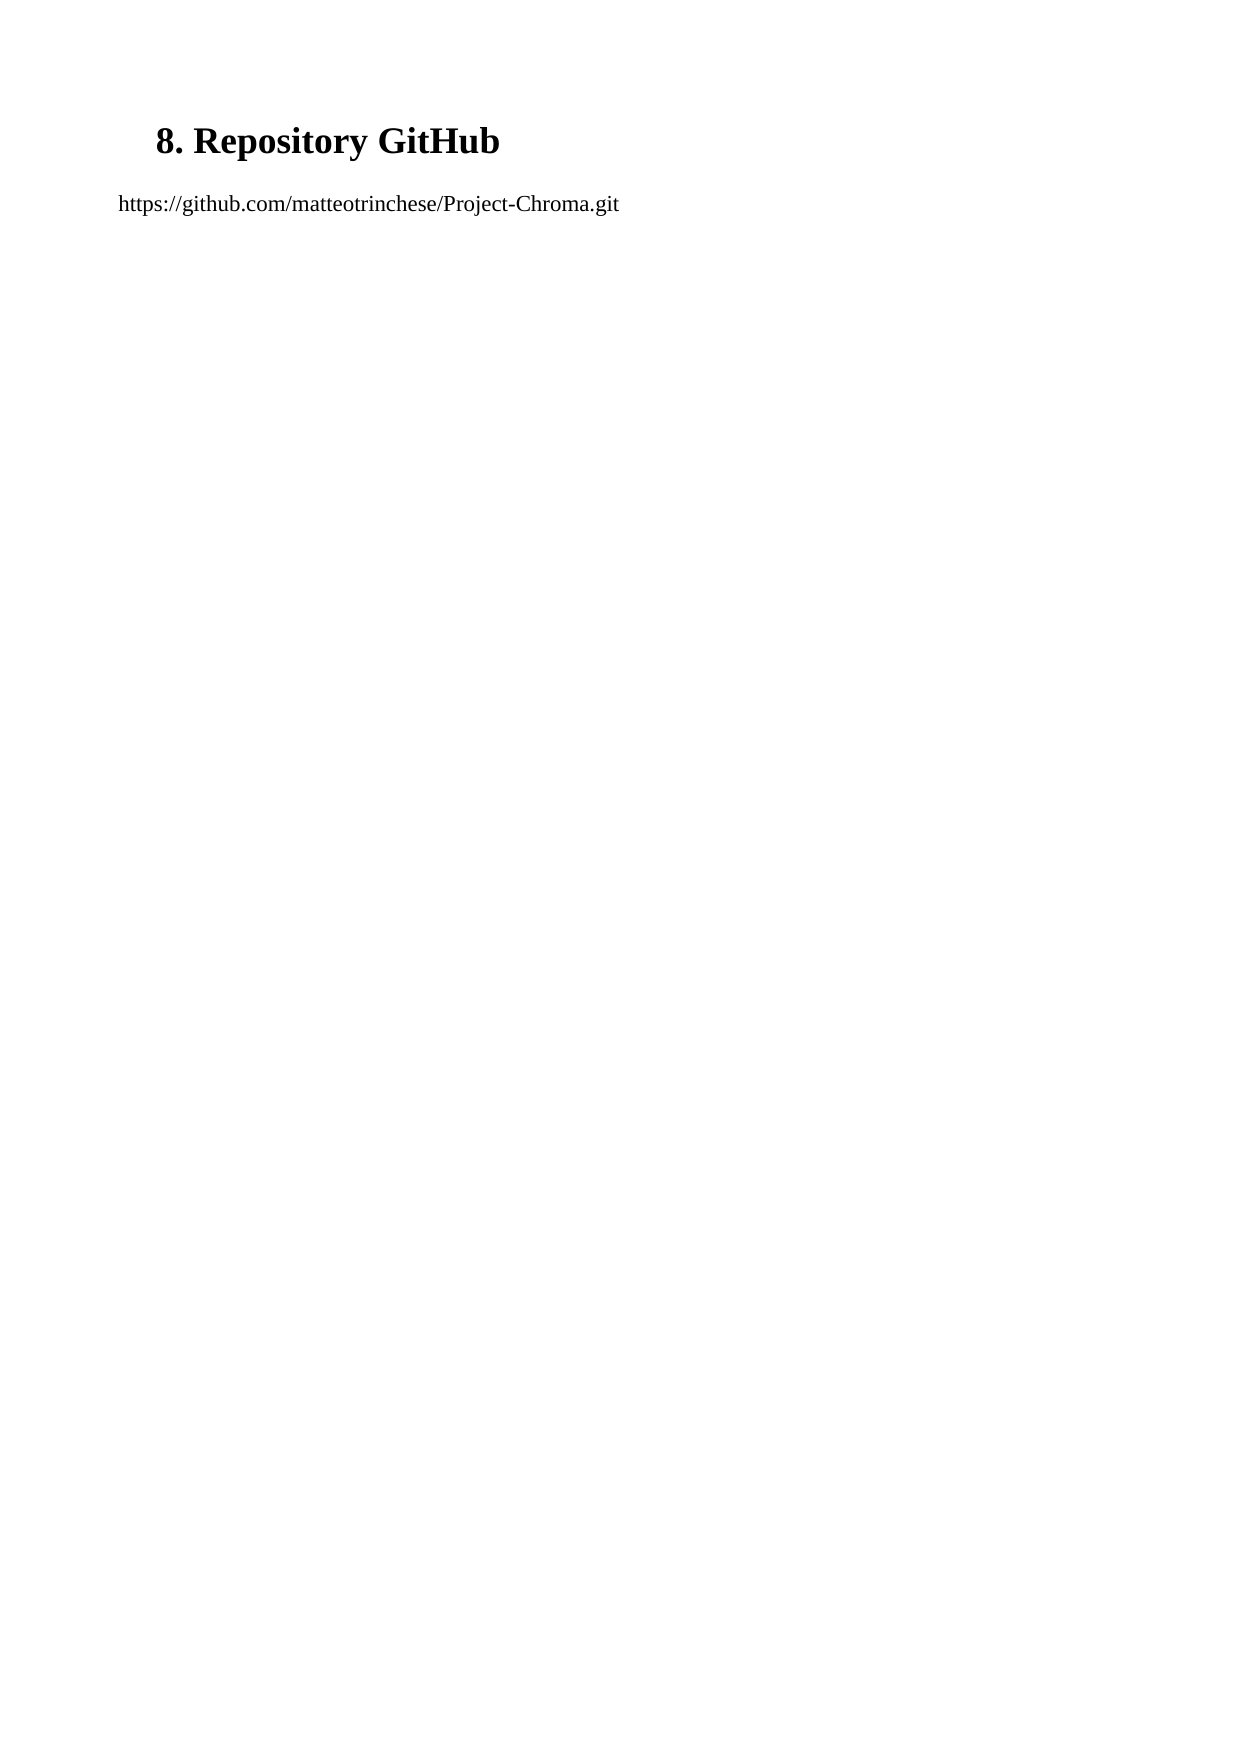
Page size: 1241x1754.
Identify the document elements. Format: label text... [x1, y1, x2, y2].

text https://github.com/matteotrinchese/Project-Chroma.git [118, 190, 1122, 216]
list Repository GitHub [156, 118, 1122, 161]
